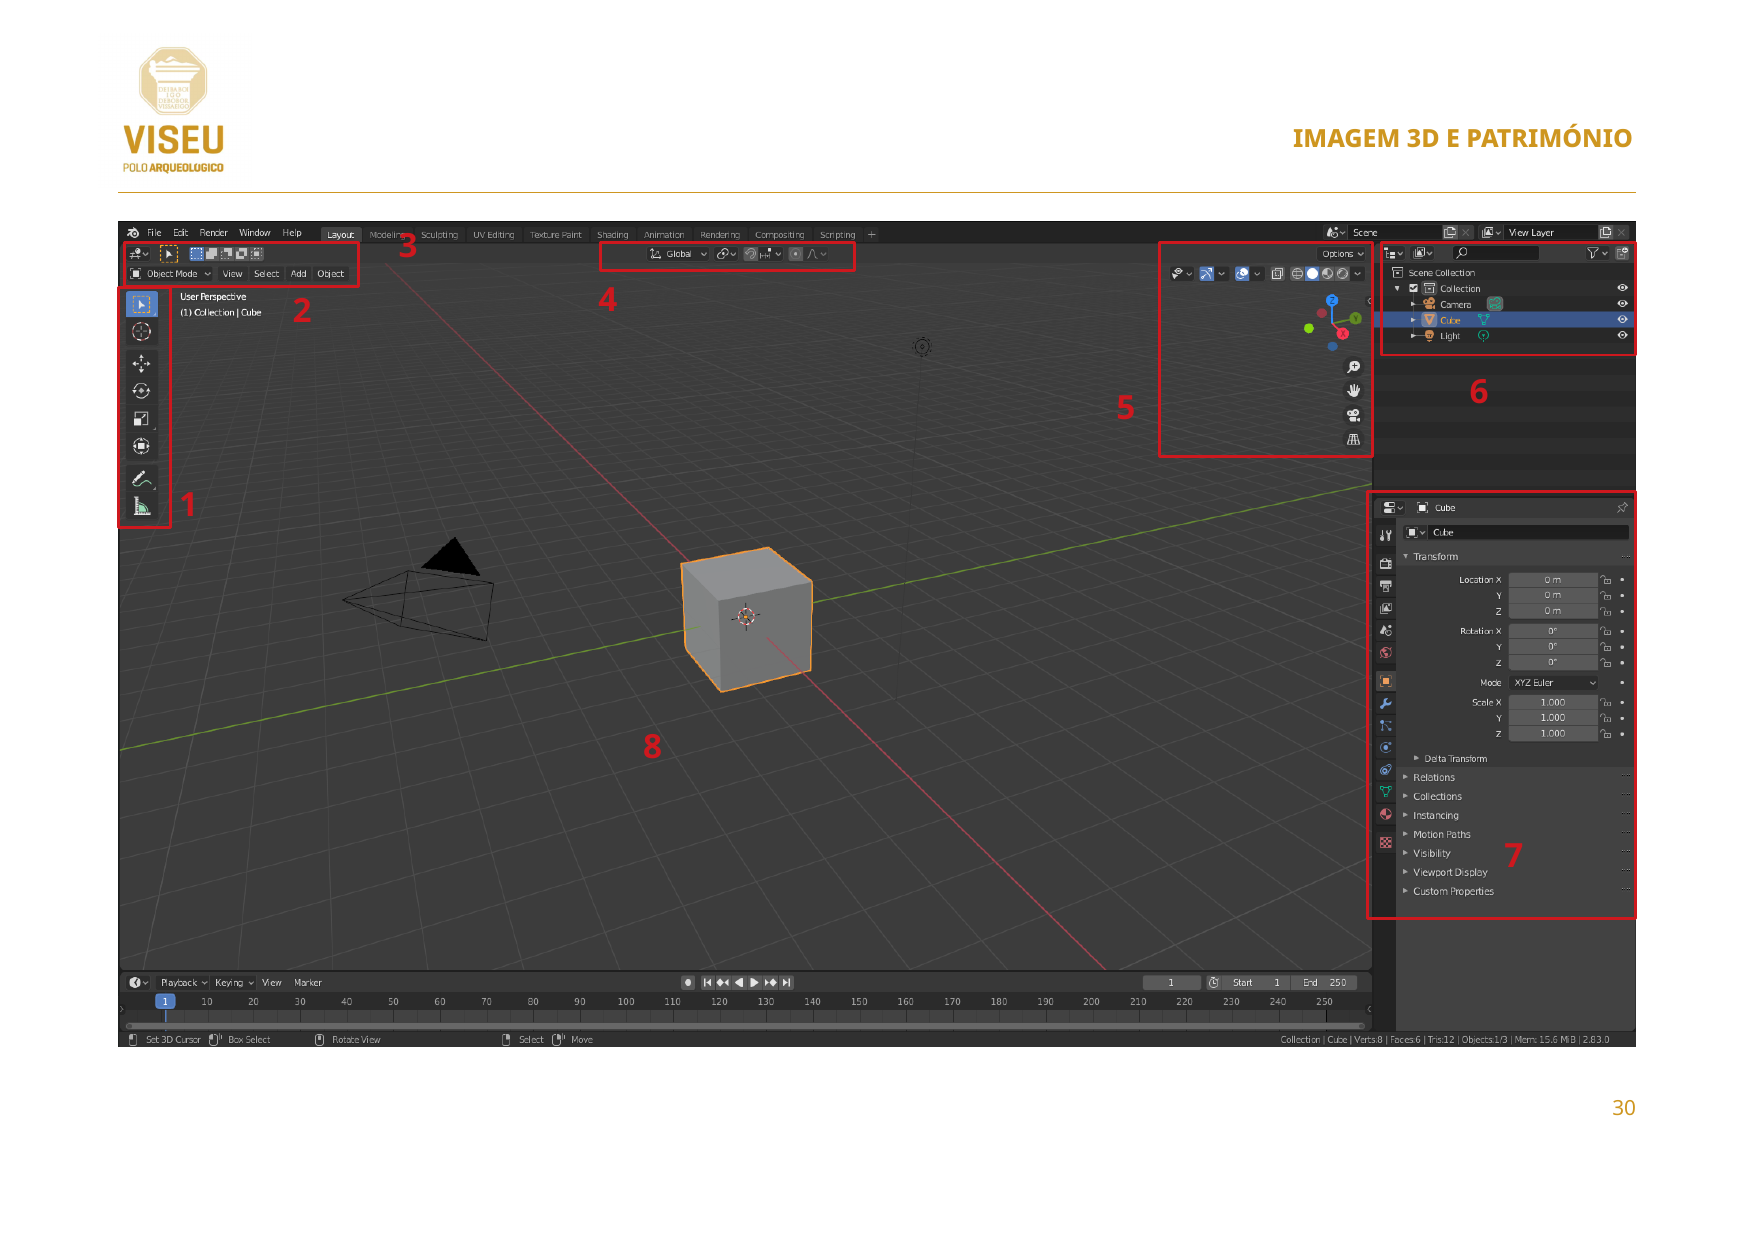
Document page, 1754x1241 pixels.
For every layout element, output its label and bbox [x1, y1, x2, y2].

picture [1383, 244, 1634, 354]
picture [118, 221, 1636, 1047]
picture [1369, 493, 1634, 917]
picture [126, 244, 357, 285]
picture [120, 289, 169, 526]
